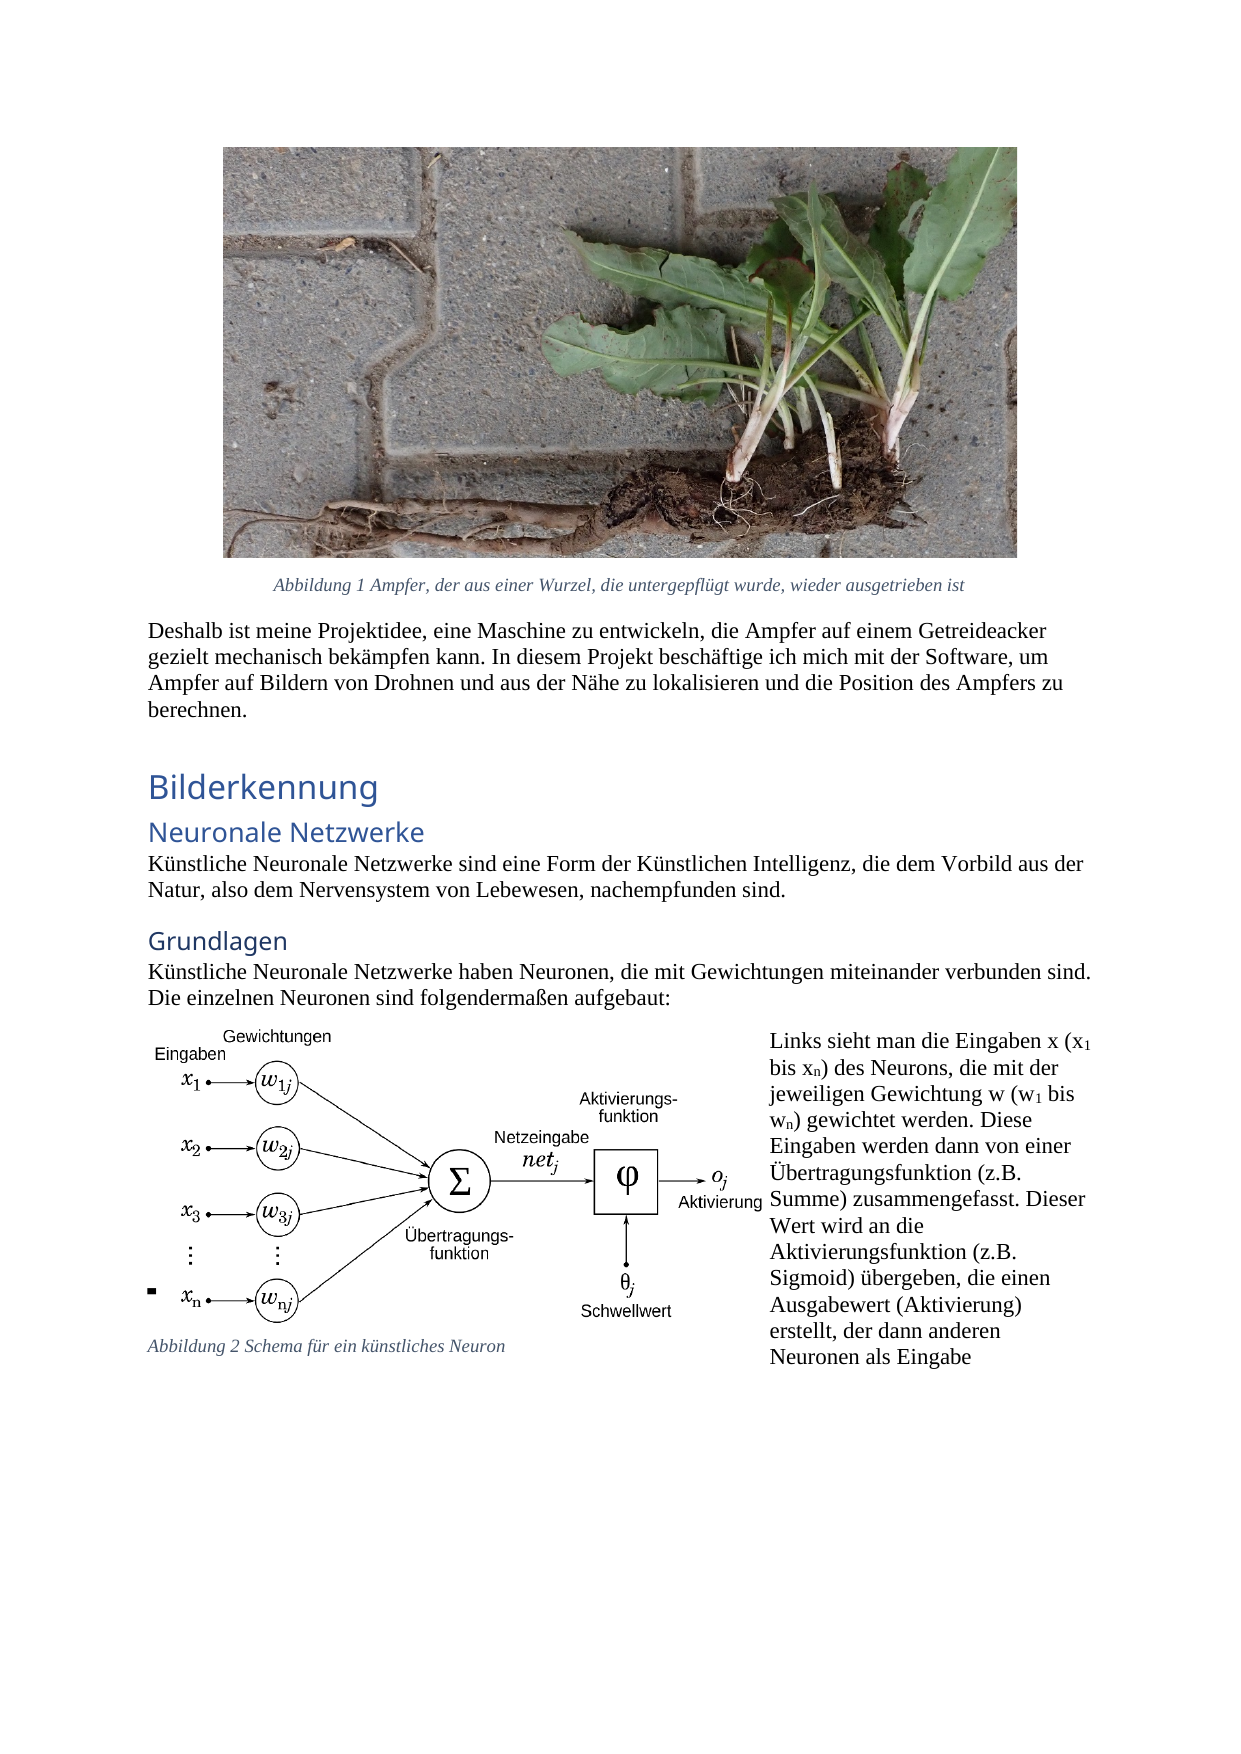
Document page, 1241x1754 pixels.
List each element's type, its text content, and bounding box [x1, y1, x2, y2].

text Deshalb ist meine Projektidee, eine Maschine zu entwickeln, die Ampfer auf einem Getreideacker gezielt mechanisch bekämpfen kann. In diesem Projekt beschäftige ich mich mit der Software, um Ampfer auf Bildern von Drohnen und aus der Nähe zu lokalisieren und die Position des Ampfers zu berechnen. [148, 617, 1093, 722]
text Abbildung 2 Schema für ein künstliches Neuron [147, 1335, 769, 1357]
subtitle Bilderkennung [148, 764, 1093, 809]
text Abbildung 1 Ampfer, der aus einer Wurzel, die untergepflügt wurde, wieder ausgetrieben ist [148, 574, 1093, 596]
text Künstliche Neuronale Netzwerke haben Neuronen, die mit Gewichtungen miteinander verbunden sind. Die einzelnen Neuronen sind folgendermaßen aufgebaut: [148, 958, 1093, 1011]
subtitle Neuronale Netzwerke [148, 813, 1093, 850]
text Links sieht man die Eingaben x (x1 bis xn) des Neurons, die mit der jeweiligen Gewichtung w (w1 bis wn) gewichtet werden. Diese Eingaben werden dann von einer Übertragungsfunktion (z.B. Summe) zusammengefasst. Dieser Wert wird an die Aktivierungsfunktion (z.B. Sigmoid) übergeben, die einen Ausgabewert (Aktivierung) erstellt, der dann anderen Neuronen als Eingabe [148, 1027, 1093, 1370]
subtitle Grundlagen [148, 924, 1093, 958]
text Künstliche Neuronale Netzwerke sind eine Form der Künstlichen Intelligenz, die dem Vorbild aus der Natur, also dem Nervensystem von Lebewesen, nachempfunden sind. [148, 850, 1093, 903]
